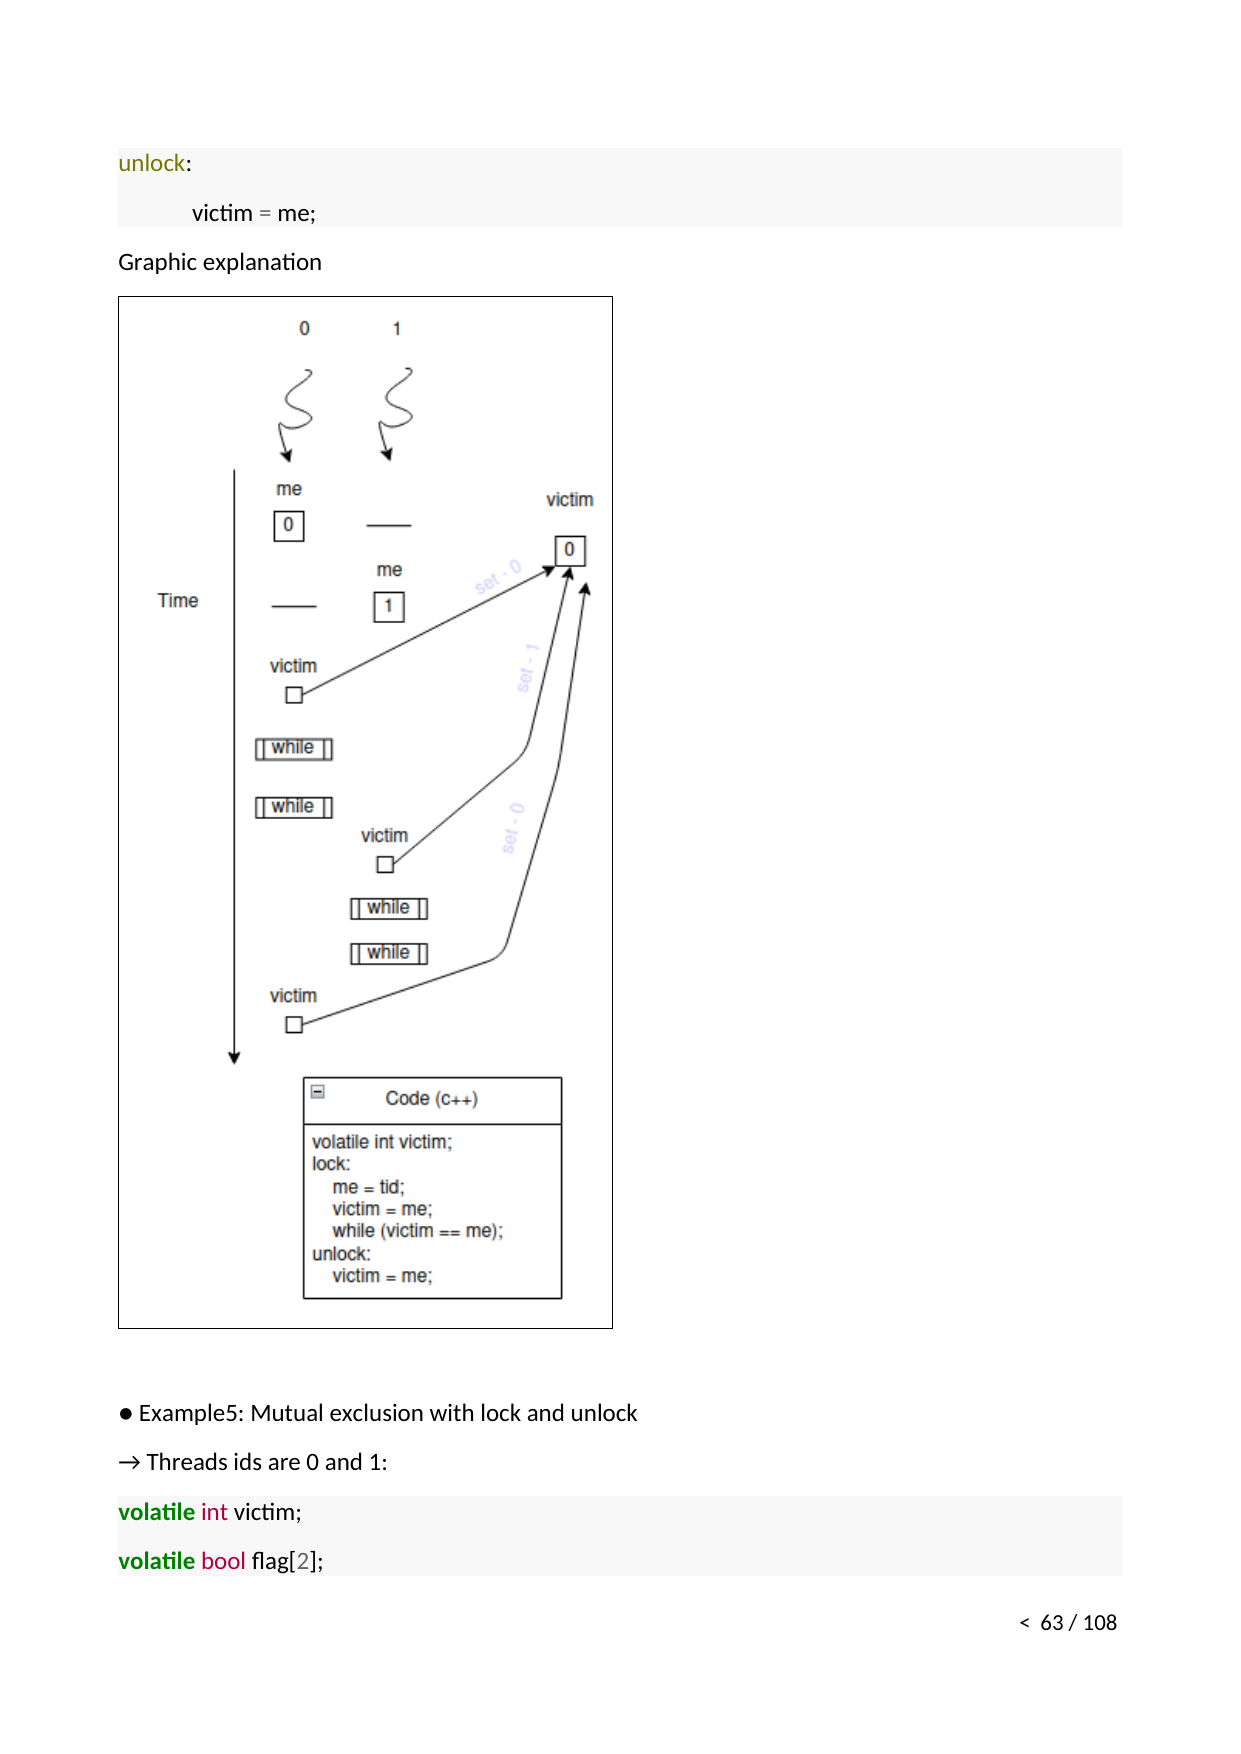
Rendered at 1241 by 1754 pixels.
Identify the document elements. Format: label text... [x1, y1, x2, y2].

text → Threads ids are 0 and 1: [118, 1446, 1122, 1477]
text volatile bool flag[2]; [118, 1545, 1122, 1576]
text ● Example5: Mutual exclusion with lock and unlock [118, 1397, 1122, 1428]
text unlock: [118, 148, 1122, 178]
text victim = me; [118, 197, 1122, 227]
text Graphic explanation [118, 246, 1122, 277]
text volatile int victim; [118, 1496, 1122, 1526]
picture [121, 298, 609, 1326]
